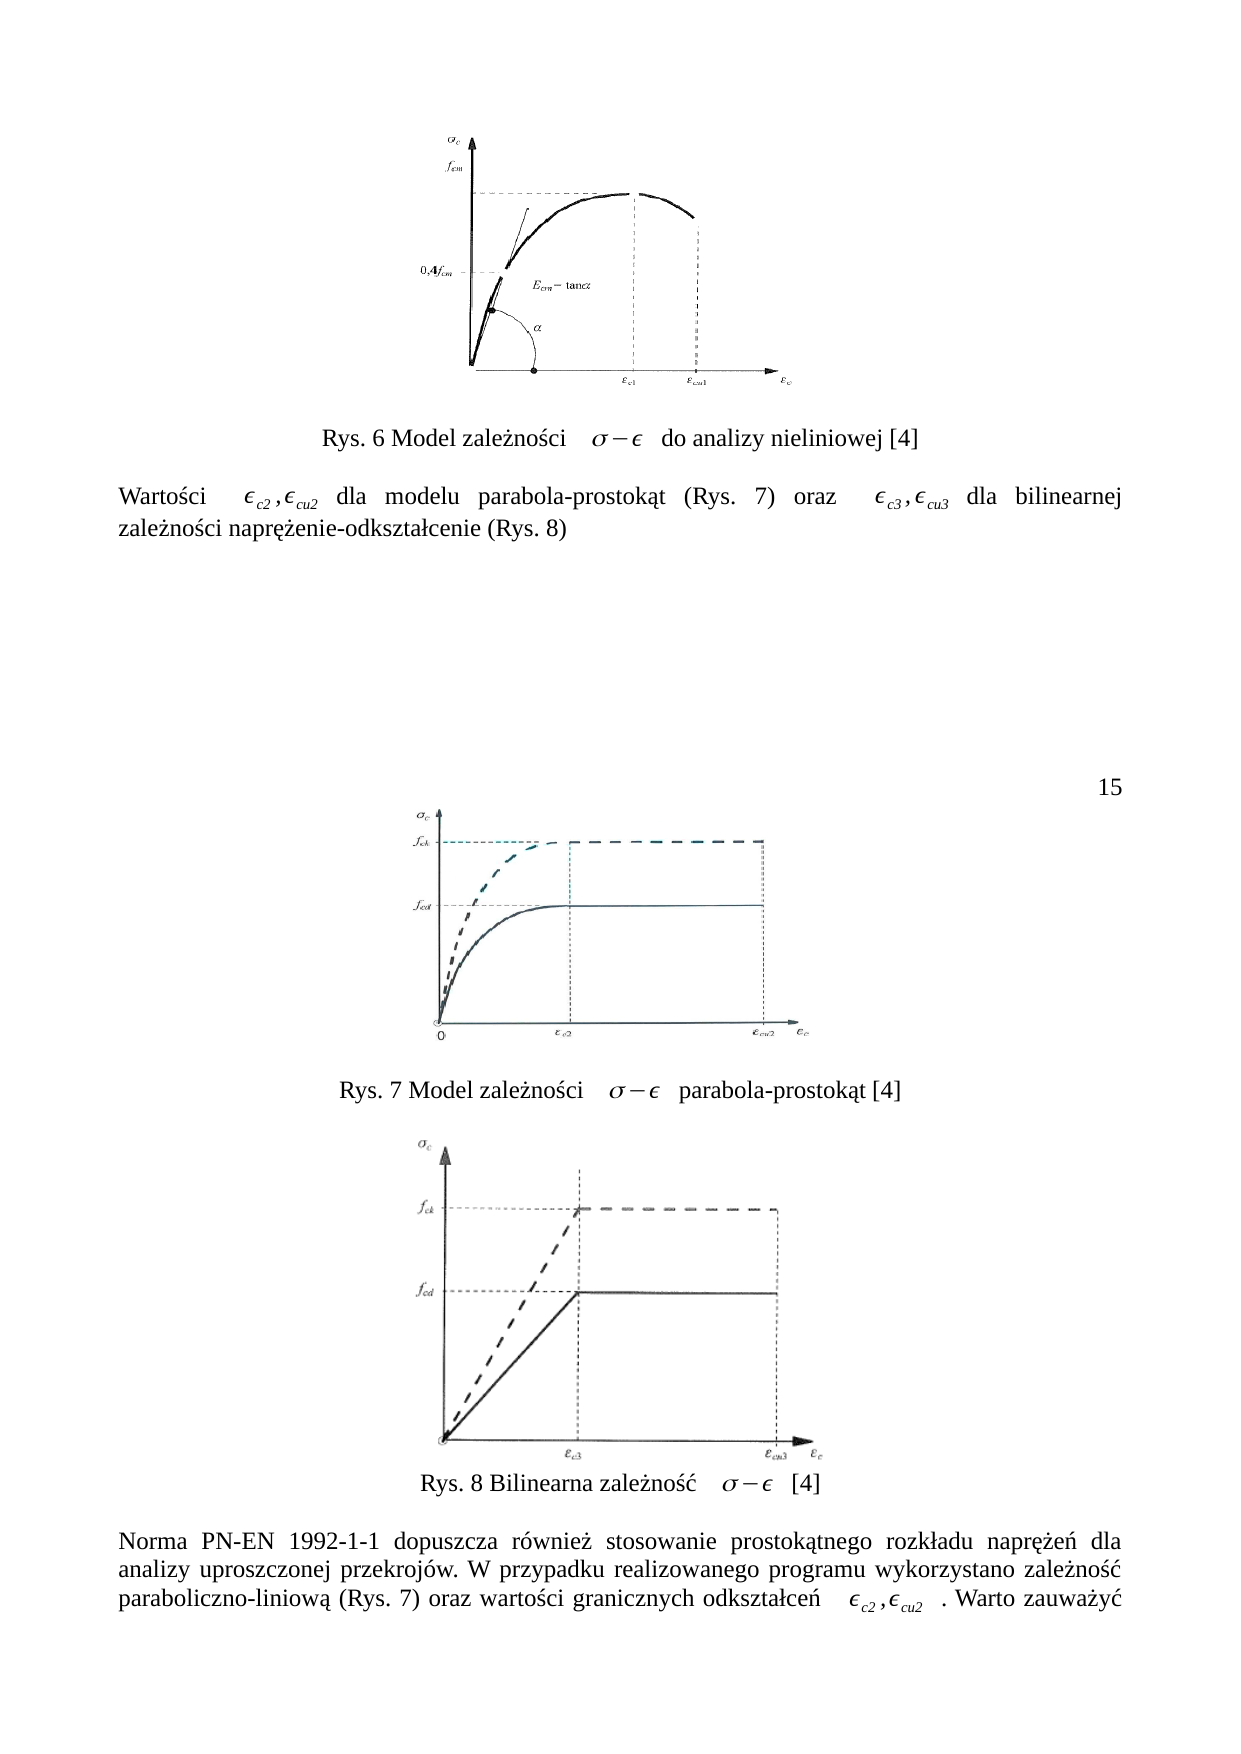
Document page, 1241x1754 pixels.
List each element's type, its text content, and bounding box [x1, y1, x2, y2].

text Rys. 7 Model zależności parabola-prostokąt [4] [118, 1076, 1122, 1104]
text 15 [118, 772, 1122, 801]
picture [398, 125, 808, 395]
picture [391, 804, 832, 1047]
text Rys. 8 Bilinearna zależność [4] [118, 1133, 1122, 1497]
picture [396, 1133, 844, 1469]
text Rys. 6 Model zależności do analizy nieliniowej [4] [118, 423, 1122, 452]
text Wartości dla modelu parabola-prostokąt (Rys. 7) oraz dla bilinearnej zależności naprężenie-odkształcenie (Rys. 8) [118, 481, 1122, 542]
text Norma PN-EN 1992-1-1 dopuszcza również stosowanie prostokątnego rozkładu naprężeń dla analizy uproszczonej przekrojów. W przypadku realizowanego programu wykorzystano zależność paraboliczno-liniową (Rys. 7) oraz wartości granicznych odkształceń . Warto zauważyć iż wszystkie powyższe modele pomijają wytrzymałość betonu na rozciąganie. Odkształcenia graniczne w modelu paraboliczno-liniowym dla betonów klasy C12/15 – C50/60 wynoszą (dla czystego ściskania) oraz (dla granicznej wytrzymałości na ściskanie), natomiast dla betonu o wyrażone są zależnościami: [118, 1526, 1122, 1616]
